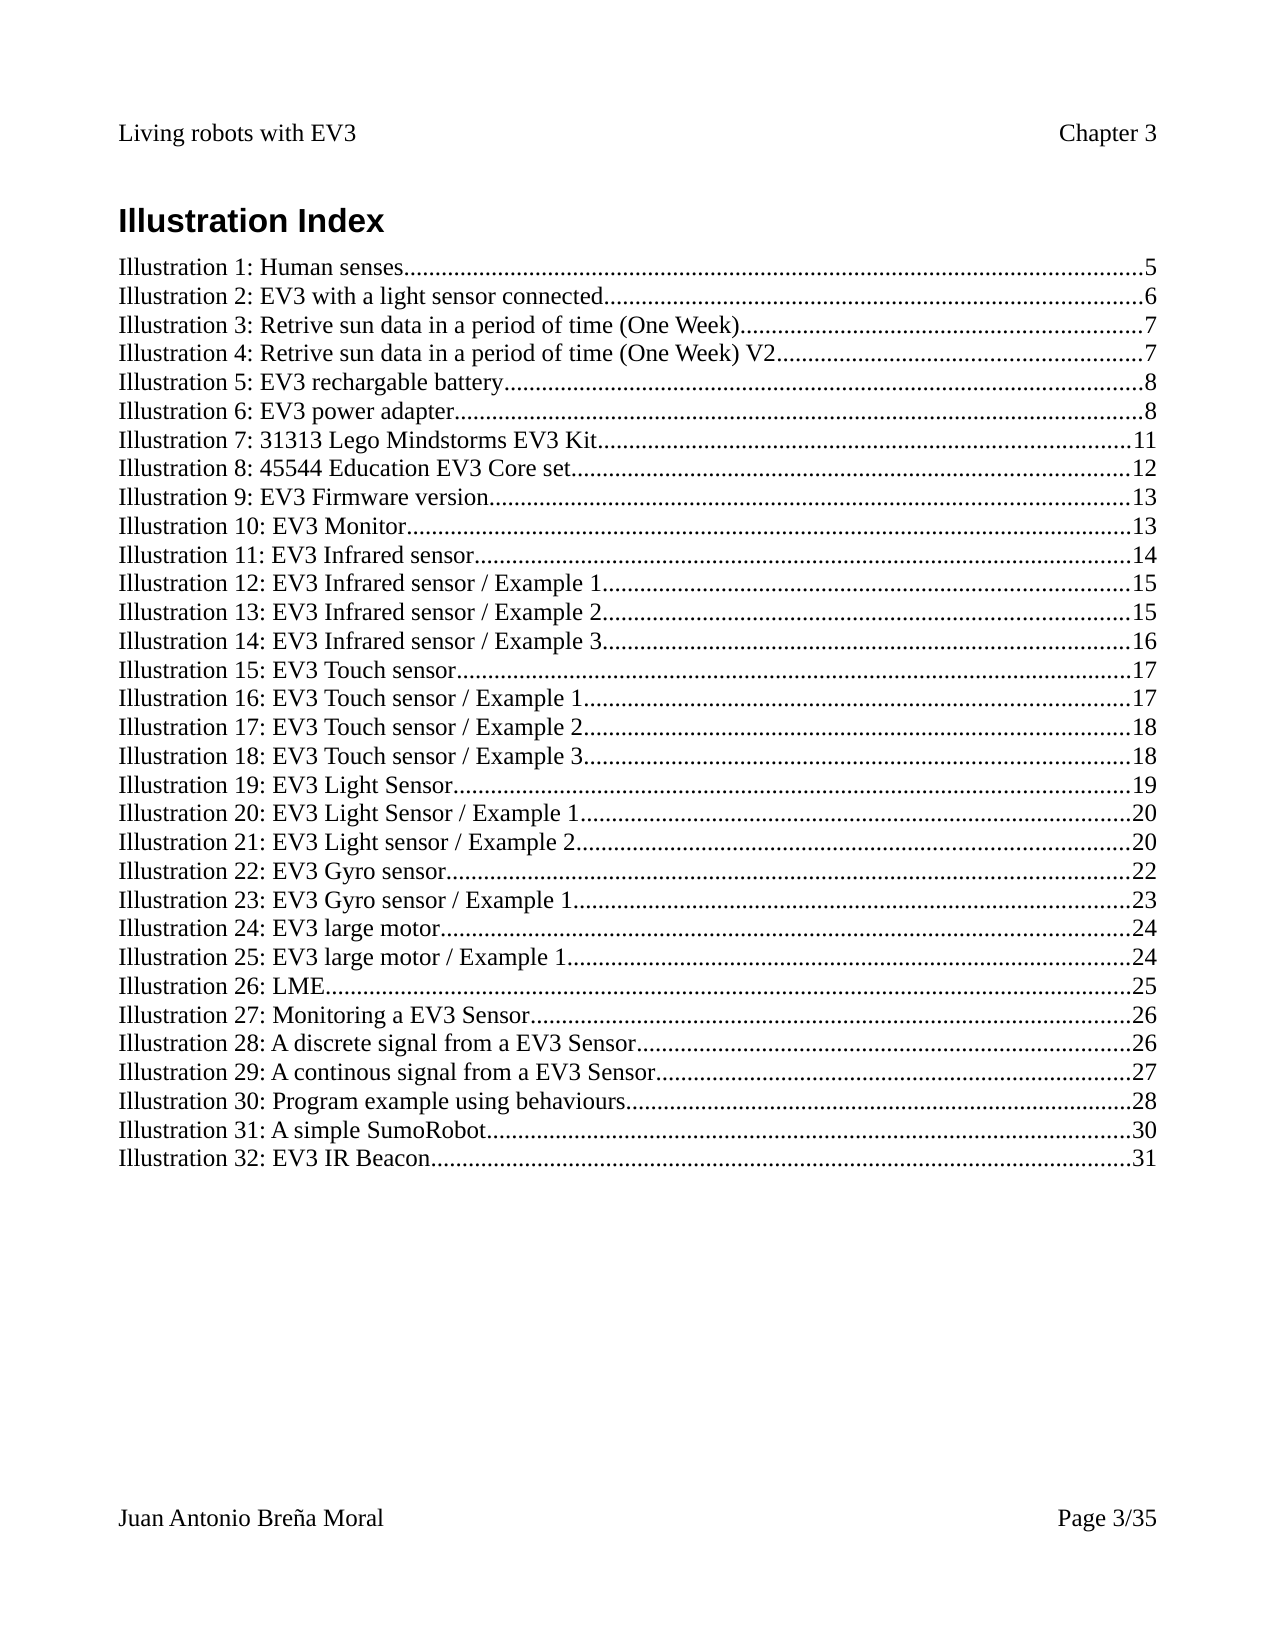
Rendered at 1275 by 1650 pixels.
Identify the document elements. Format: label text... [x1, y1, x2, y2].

text Illustration 27: Monitoring a EV3 Sensor 26 [118, 1000, 1157, 1028]
text Illustration 1: Human senses 5 [118, 252, 1157, 281]
text Illustration 21: EV3 Light sensor / Example 2 20 [118, 827, 1157, 856]
subtitle Illustration Index [118, 201, 1157, 240]
text Illustration 20: EV3 Light Sensor / Example 1 20 [118, 798, 1157, 827]
text Illustration 15: EV3 Touch sensor 17 [118, 655, 1157, 683]
text Illustration 16: EV3 Touch sensor / Example 1 17 [118, 683, 1157, 712]
text Illustration 24: EV3 large motor 24 [118, 913, 1157, 942]
text Illustration 3: Retrive sun data in a period of time (One Week) 7 [118, 310, 1157, 338]
text Illustration 23: EV3 Gyro sensor / Example 1 23 [118, 885, 1157, 913]
text Illustration 18: EV3 Touch sensor / Example 3 18 [118, 741, 1157, 770]
text Illustration 2: EV3 with a light sensor connected 6 [118, 281, 1157, 310]
text Illustration 25: EV3 large motor / Example 1 24 [118, 942, 1157, 971]
text Illustration 6: EV3 power adapter 8 [118, 396, 1157, 425]
text Illustration 30: Program example using behaviours 28 [118, 1086, 1157, 1115]
text Illustration 4: Retrive sun data in a period of time (One Week) V2 7 [118, 338, 1157, 367]
text Illustration 22: EV3 Gyro sensor 22 [118, 856, 1157, 885]
text Illustration 29: A continous signal from a EV3 Sensor 27 [118, 1057, 1157, 1086]
text Illustration 5: EV3 rechargable battery 8 [118, 367, 1157, 396]
text Illustration 7: 31313 Lego Mindstorms EV3 Kit 11 [118, 425, 1157, 453]
text Illustration 31: A simple SumoRobot 30 [118, 1115, 1157, 1143]
text Illustration 8: 45544 Education EV3 Core set 12 [118, 453, 1157, 482]
text Illustration 14: EV3 Infrared sensor / Example 3 16 [118, 626, 1157, 655]
text Illustration 17: EV3 Touch sensor / Example 2 18 [118, 712, 1157, 741]
text Illustration 19: EV3 Light Sensor 19 [118, 770, 1157, 798]
text Illustration 32: EV3 IR Beacon 31 [118, 1143, 1157, 1172]
text Illustration 9: EV3 Firmware version 13 [118, 482, 1157, 511]
text Illustration 26: LME 25 [118, 971, 1157, 1000]
text Illustration 10: EV3 Monitor 13 [118, 511, 1157, 540]
text Illustration 11: EV3 Infrared sensor 14 [118, 540, 1157, 568]
text Illustration 13: EV3 Infrared sensor / Example 2 15 [118, 597, 1157, 626]
text Illustration 12: EV3 Infrared sensor / Example 1 15 [118, 568, 1157, 597]
text Illustration 28: A discrete signal from a EV3 Sensor 26 [118, 1028, 1157, 1057]
